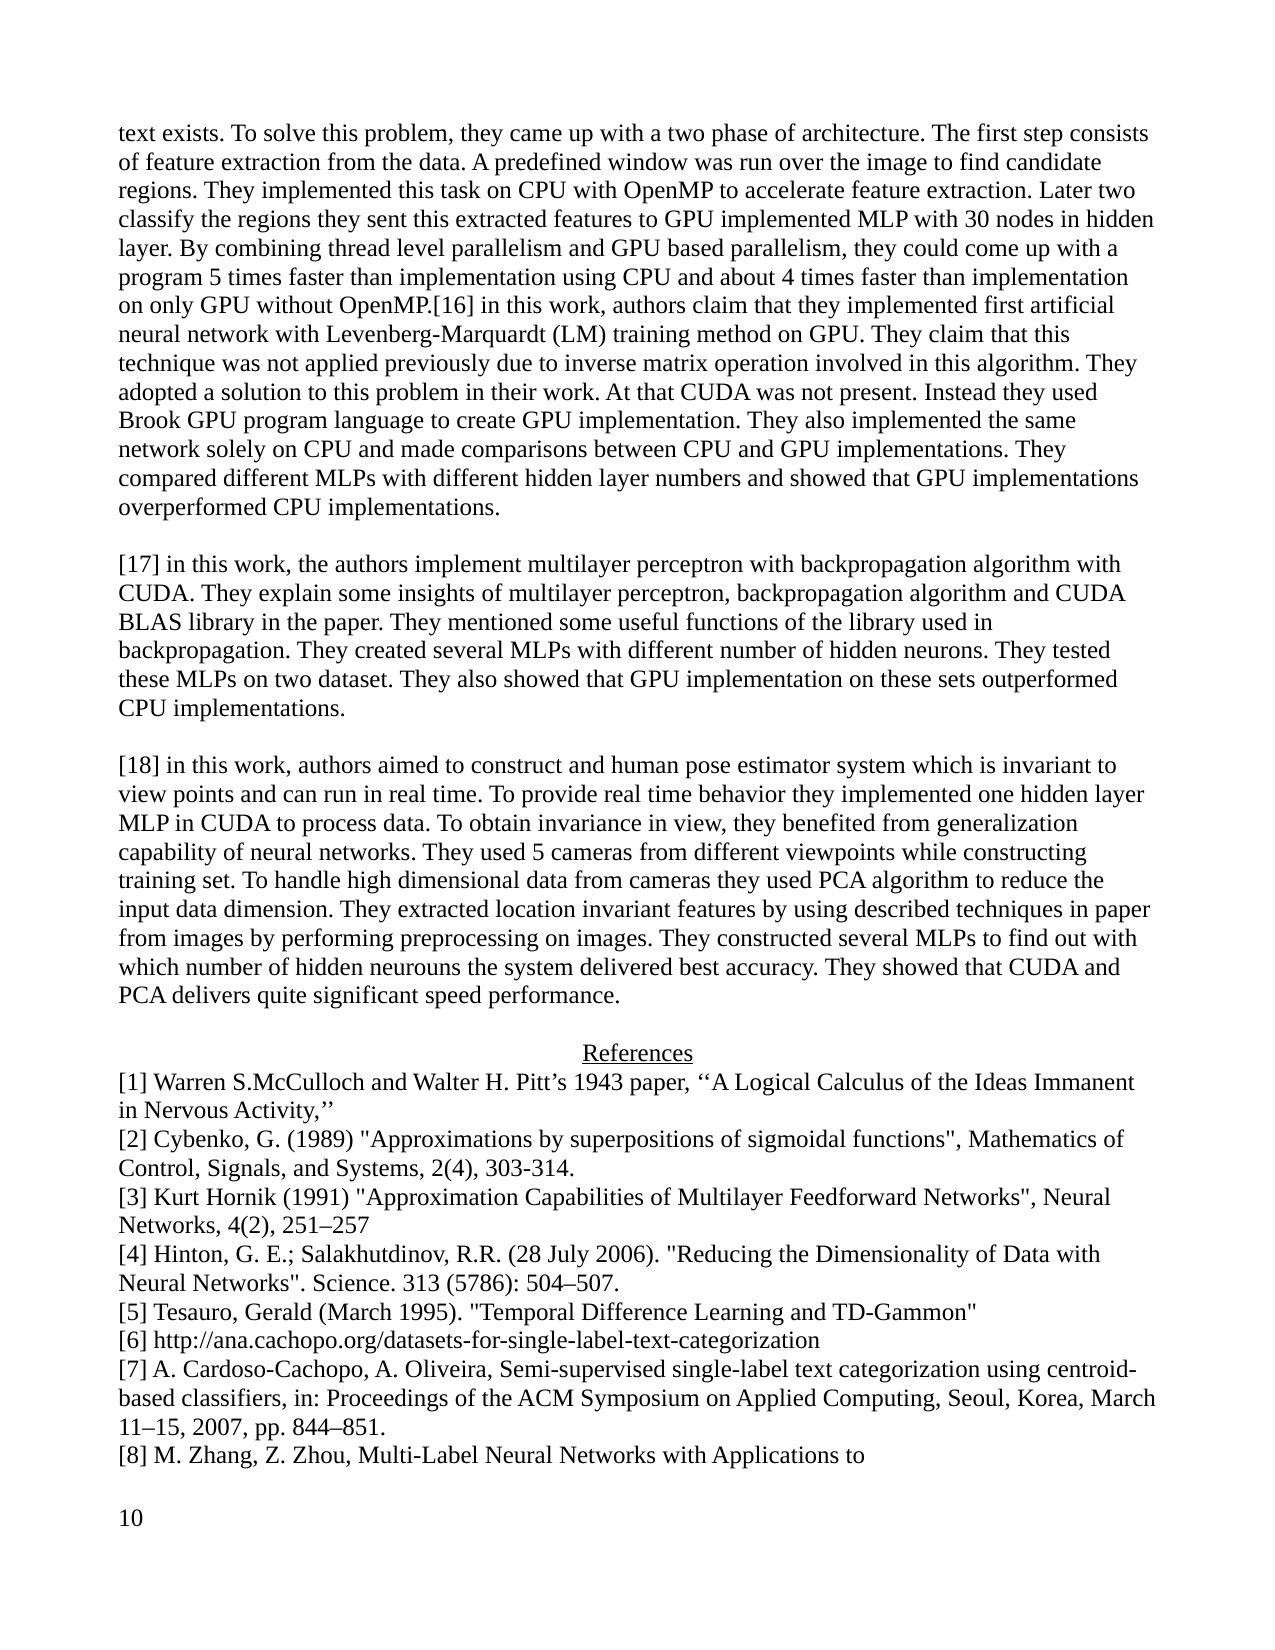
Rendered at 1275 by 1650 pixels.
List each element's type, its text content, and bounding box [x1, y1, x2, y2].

text program 5 times faster than implementation using CPU and about 4 times faster than implementation [118, 262, 1157, 291]
text view points and can run in real time. To provide real time behavior they implemented one hidden layer [118, 779, 1157, 808]
text Neural Networks". Science. 313 (5786): 504–507. [118, 1268, 1157, 1297]
text training set. To handle high dimensional data from cameras they used PCA algorithm to reduce the [118, 866, 1157, 894]
text capability of neural networks. They used 5 cameras from different viewpoints while constructing [118, 837, 1157, 866]
text from images by performing preprocessing on images. They constructed several MLPs to find out with [118, 923, 1157, 952]
text layer. By combining thread level parallelism and GPU based parallelism, they could come up with a [118, 233, 1157, 262]
text text exists. To solve this problem, they came up with a two phase of architecture. The first step consists [118, 118, 1157, 147]
text MLP in CUDA to process data. To obtain invariance in view, they benefited from generalization [118, 808, 1157, 837]
text which number of hidden neurouns the system delivered best accuracy. They showed that CUDA and [118, 952, 1157, 981]
text [1] Warren S.McCulloch and Walter H. Pitt’s 1943 paper, ‘‘A Logical Calculus of the Ideas Immanent [118, 1067, 1157, 1096]
text CPU implementations. [118, 693, 1157, 722]
text [2] Cybenko, G. (1989) "Approximations by superpositions of sigmoidal functions", Mathematics of [118, 1124, 1157, 1153]
text [5] Tesauro, Gerald (March 1995). "Temporal Difference Learning and TD-Gammon" [118, 1297, 1157, 1326]
text in Nervous Activity,’’ [118, 1096, 1157, 1124]
text [4] Hinton, G. E.; Salakhutdinov, R.R. (28 July 2006). "Reducing the Dimensionality of Data with [118, 1239, 1157, 1268]
text [3] Kurt Hornik (1991) "Approximation Capabilities of Multilayer Feedforward Networks", Neural [118, 1182, 1157, 1211]
text based classifiers, in: Proceedings of the ACM Symposium on Applied Computing, Seoul, Korea, March [118, 1383, 1157, 1412]
text regions. They implemented this task on CPU with OpenMP to accelerate feature extraction. Later two [118, 176, 1157, 204]
text input data dimension. They extracted location invariant features by using described techniques in paper [118, 894, 1157, 923]
text of feature extraction from the data. A predefined window was run over the image to find candidate [118, 147, 1157, 176]
text 11–15, 2007, pp. 844–851. [118, 1412, 1157, 1441]
text [6] http://ana.cachopo.org/datasets-for-single-label-text-categorization [118, 1326, 1157, 1354]
text Control, Signals, and Systems, 2(4), 303-314. [118, 1153, 1157, 1182]
text on only GPU without OpenMP.[16] in this work, authors claim that they implemented first artificial neural network with Levenberg-Marquardt (LM) training method on GPU. They claim that this technique was not applied previously due to inverse matrix operation involved in this algorithm. They adopted a solution to this problem in their work. At that CUDA was not present. Instead they used Brook GPU program language to create GPU implementation. They also implemented the same network solely on CPU and made comparisons between CPU and GPU implementations. They compared different MLPs with different hidden layer numbers and showed that GPU implementations overperformed CPU implementations. [118, 291, 1157, 521]
text classify the regions they sent this extracted features to GPU implemented MLP with 30 nodes in hidden [118, 204, 1157, 233]
text PCA delivers quite significant speed performance. [118, 981, 1157, 1009]
text these MLPs on two dataset. They also showed that GPU implementation on these sets outperformed [118, 664, 1157, 693]
text [18] in this work, authors aimed to construct and human pose estimator system which is invariant to [118, 751, 1157, 779]
text CUDA. They explain some insights of multilayer perceptron, backpropagation algorithm and CUDA [118, 578, 1157, 607]
text [7] A. Cardoso-Cachopo, A. Oliveira, Semi-supervised single-label text categorization using centroid- [118, 1354, 1157, 1383]
text References [118, 1038, 1157, 1067]
text [8] M. Zhang, Z. Zhou, Multi-Label Neural Networks with Applications to [118, 1441, 1157, 1469]
text backpropagation. They created several MLPs with different number of hidden neurons. They tested [118, 636, 1157, 664]
text [17] in this work, the authors implement multilayer perceptron with backpropagation algorithm with [118, 549, 1157, 578]
text BLAS library in the paper. They mentioned some useful functions of the library used in [118, 607, 1157, 636]
text Networks, 4(2), 251–257 [118, 1211, 1157, 1239]
